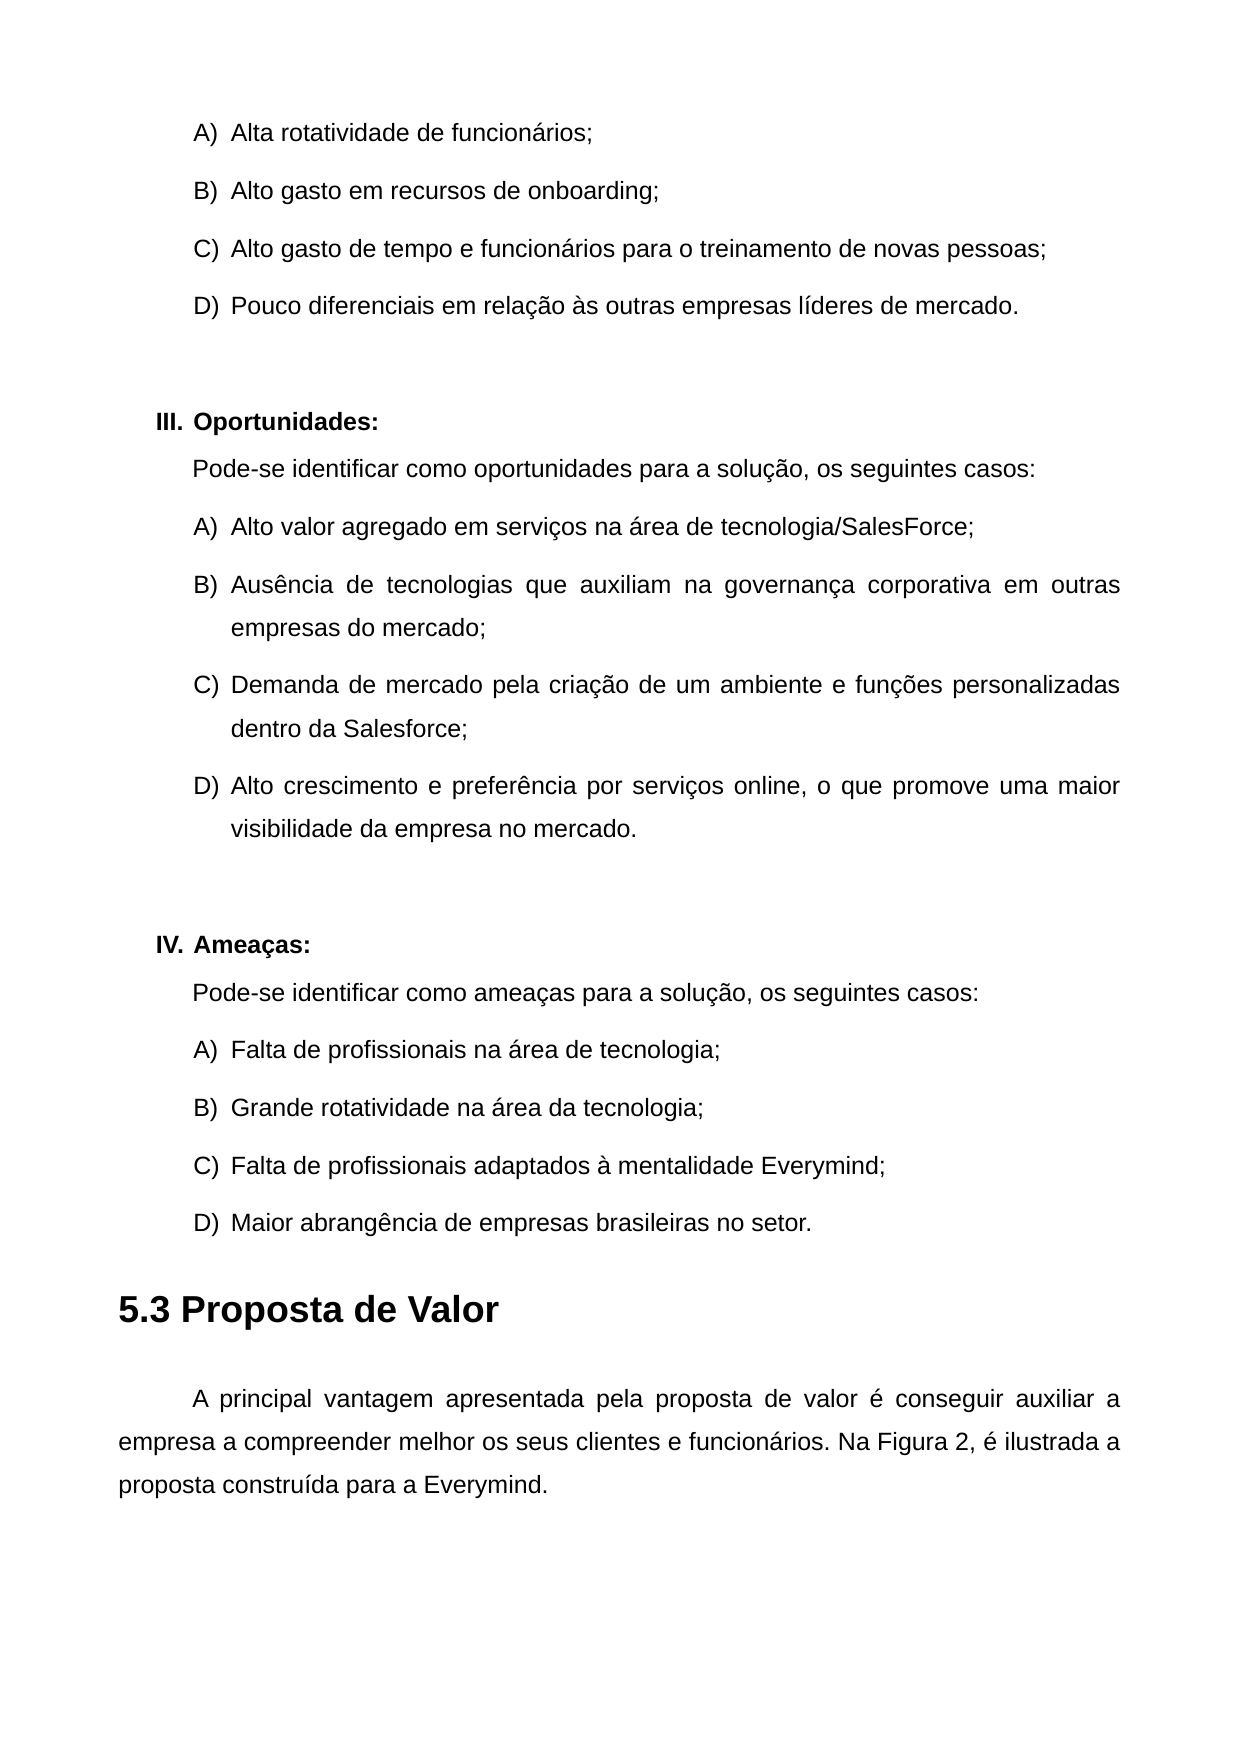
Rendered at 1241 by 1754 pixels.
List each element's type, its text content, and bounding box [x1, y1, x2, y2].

list Falta de profissionais na área de tecnologia; [193, 1035, 1122, 1064]
list Alta rotatividade de funcionários; [193, 118, 1122, 147]
list Alto gasto em recursos de onboarding; [193, 176, 1122, 204]
list Demanda de mercado pela criação de um ambiente e funções personalizadas dentro da Salesforce; [193, 671, 1122, 742]
list Ameaças: [156, 930, 1122, 959]
subtitle 5.3 Proposta de Valor [118, 1287, 1122, 1330]
list Alto gasto de tempo e funcionários para o treinamento de novas pessoas; [193, 233, 1122, 262]
list Ausência de tecnologias que auxiliam na governança corporativa em outras empresas do mercado; [193, 570, 1122, 642]
list Maior abrangência de empresas brasileiras no setor. [193, 1208, 1122, 1237]
list Alto valor agregado em serviços na área de tecnologia/SalesForce; [193, 512, 1122, 541]
list Pouco diferenciais em relação às outras empresas líderes de mercado. [193, 291, 1122, 320]
list Oportunidades: [156, 407, 1122, 435]
list Alto crescimento e preferência por serviços online, o que promove uma maior visibilidade da empresa no mercado. [193, 771, 1122, 843]
text A principal vantagem apresentada pela proposta de valor é conseguir auxiliar a empresa a compreender melhor os seus clientes e funcionários. Na Figura 2, é ilustrada a proposta construída para a Everymind. [118, 1384, 1122, 1499]
list Grande rotatividade na área da tecnologia; [193, 1093, 1122, 1122]
text Pode-se identificar como oportunidades para a solução, os seguintes casos: [118, 454, 1122, 483]
list Falta de profissionais adaptados à mentalidade Everymind; [193, 1151, 1122, 1179]
text Pode-se identificar como ameaças para a solução, os seguintes casos: [118, 977, 1122, 1006]
